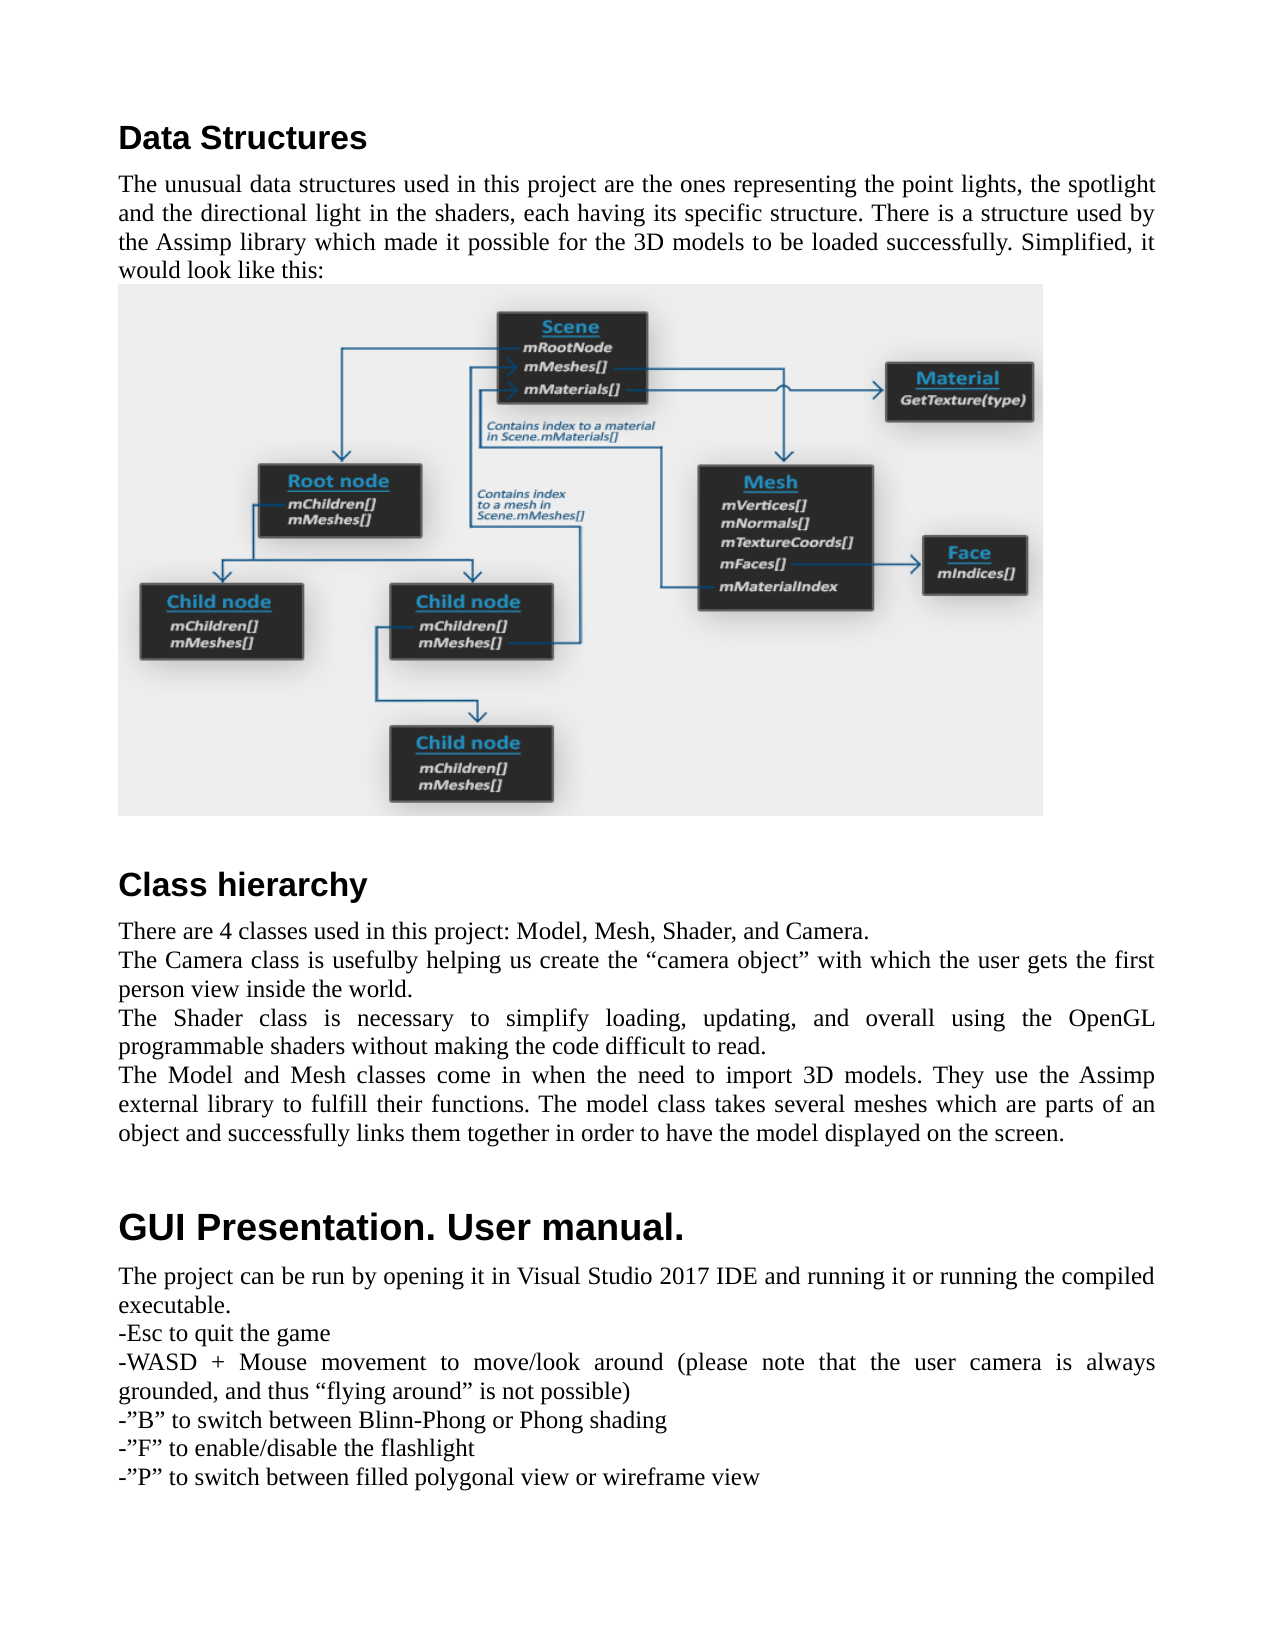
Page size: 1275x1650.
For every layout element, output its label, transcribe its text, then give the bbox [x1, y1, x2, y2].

text -”P” to switch between filled polygonal view or wireframe view [118, 1462, 1157, 1491]
text The Camera class is usefulby helping us create the “camera object” with which the user gets the first person view inside the world. [118, 945, 1157, 1003]
subtitle Data Structures [118, 118, 1157, 157]
text -WASD + Mouse movement to move/look around (please note that the user camera is always grounded, and thus “flying around” is not possible) [118, 1347, 1157, 1405]
text The project can be run by opening it in Visual Studio 2017 IDE and running it or running the compiled executable. [118, 1261, 1157, 1318]
text -Esc to quit the game [118, 1318, 1157, 1347]
text The Shader class is necessary to simplify loading, updating, and overall using the OpenGL programmable shaders without making the code difficult to read. [118, 1003, 1157, 1060]
subtitle Class hierarchy [118, 865, 1157, 904]
text -”B” to switch between Blinn-Phong or Phong shading [118, 1405, 1157, 1433]
text The Model and Mesh classes come in when the need to import 3D models. They use the Assimp external library to fulfill their functions. The model class takes several meshes which are parts of an object and successfully links them together in order to have the model displayed on the screen. [118, 1060, 1157, 1146]
subtitle GUI Presentation. User manual. [118, 1205, 1157, 1248]
picture [118, 284, 1044, 816]
text There are 4 classes used in this project: Model, Mesh, Shader, and Camera. [118, 916, 1157, 945]
text -”F” to enable/disable the flashlight [118, 1433, 1157, 1462]
text The unusual data structures used in this project are the ones representing the point lights, the spotlight and the directional light in the shaders, each having its specific structure. There is a structure used by the Assimp library which made it possible for the 3D models to be loaded successfully. Simplified, it would look like this: [118, 169, 1157, 284]
